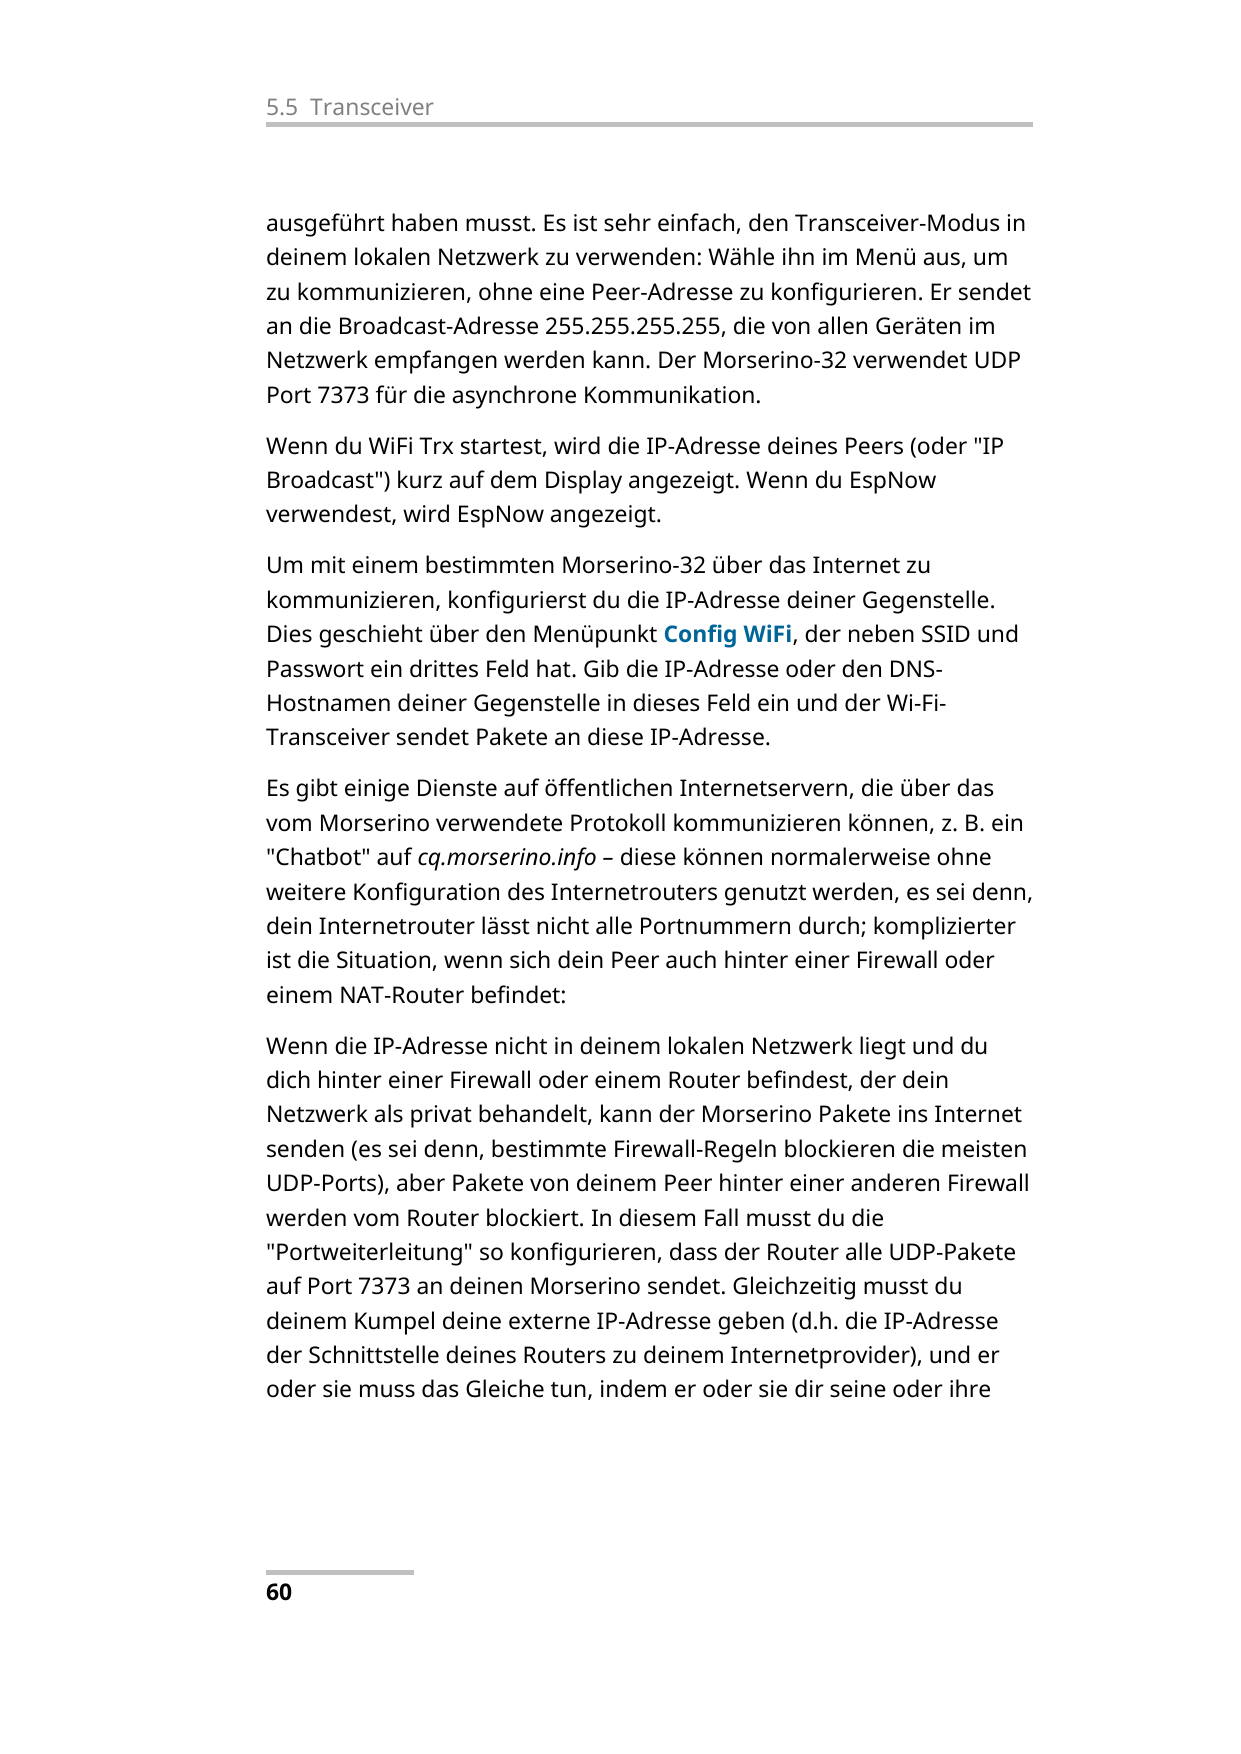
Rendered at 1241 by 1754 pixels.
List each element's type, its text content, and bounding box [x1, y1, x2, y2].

text Es gibt einige Dienste auf öffentlichen Internetservern, die über das vom Morserino verwendete Protokoll kommunizieren können, z. B. ein "Chatbot" auf cq.morserino.info – diese können normalerweise ohne weitere Konfiguration des Internetrouters genutzt werden, es sei denn, dein Internetrouter lässt nicht alle Portnummern durch; komplizierter ist die Situation, wenn sich dein Peer auch hinter einer Firewall oder einem NAT-Router befindet: [266, 772, 1033, 1010]
text Wenn die IP-Adresse nicht in deinem lokalen Netzwerk liegt und du dich hinter einer Firewall oder einem Router befindest, der dein Netzwerk als privat behandelt, kann der Morserino Pakete ins Internet senden (es sei denn, bestimmte Firewall-Regeln blockieren die meisten UDP-Ports), aber Pakete von deinem Peer hinter einer anderen Firewall werden vom Router blockiert. In diesem Fall musst du die "Portweiterleitung" so konfigurieren, dass der Router alle UDP-Pakete auf Port 7373 an deinen Morserino sendet. Gleichzeitig musst du deinem Kumpel deine externe IP-Adresse geben (d.h. die IP-Adresse der Schnittstelle deines Routers zu deinem Internetprovider), und er oder sie muss das Gleiche tun, indem er oder sie dir seine oder ihre [266, 1030, 1033, 1405]
text Wenn du WiFi Trx startest, wird die IP-Adresse deines Peers (oder "IP Broadcast") kurz auf dem Display angezeigt. Wenn du EspNow verwendest, wird EspNow angezeigt. [266, 430, 1033, 530]
text ausgeführt haben musst. Es ist sehr einfach, den Transceiver-Modus in deinem lokalen Netzwerk zu verwenden: Wähle ihn im Menü aus, um zu kommunizieren, ohne eine Peer-Adresse zu konfigurieren. Er sendet an die Broadcast-Adresse 255.255.255.255, die von allen Geräten im Netzwerk empfangen werden kann. Der Morserino-32 verwendet UDP Port 7373 für die asynchrone Kommunikation. [266, 207, 1033, 410]
text Um mit einem bestimmten Morserino-32 über das Internet zu kommunizieren, konfigurierst du die IP-Adresse deiner Gegenstelle. Dies geschieht über den Menüpunkt Config WiFi, der neben SSID und Passwort ein drittes Feld hat. Gib die IP-Adresse oder den DNS-Hostnamen deiner Gegenstelle in dieses Feld ein und der Wi-Fi-Transceiver sendet Pakete an diese IP-Adresse. [266, 549, 1033, 753]
